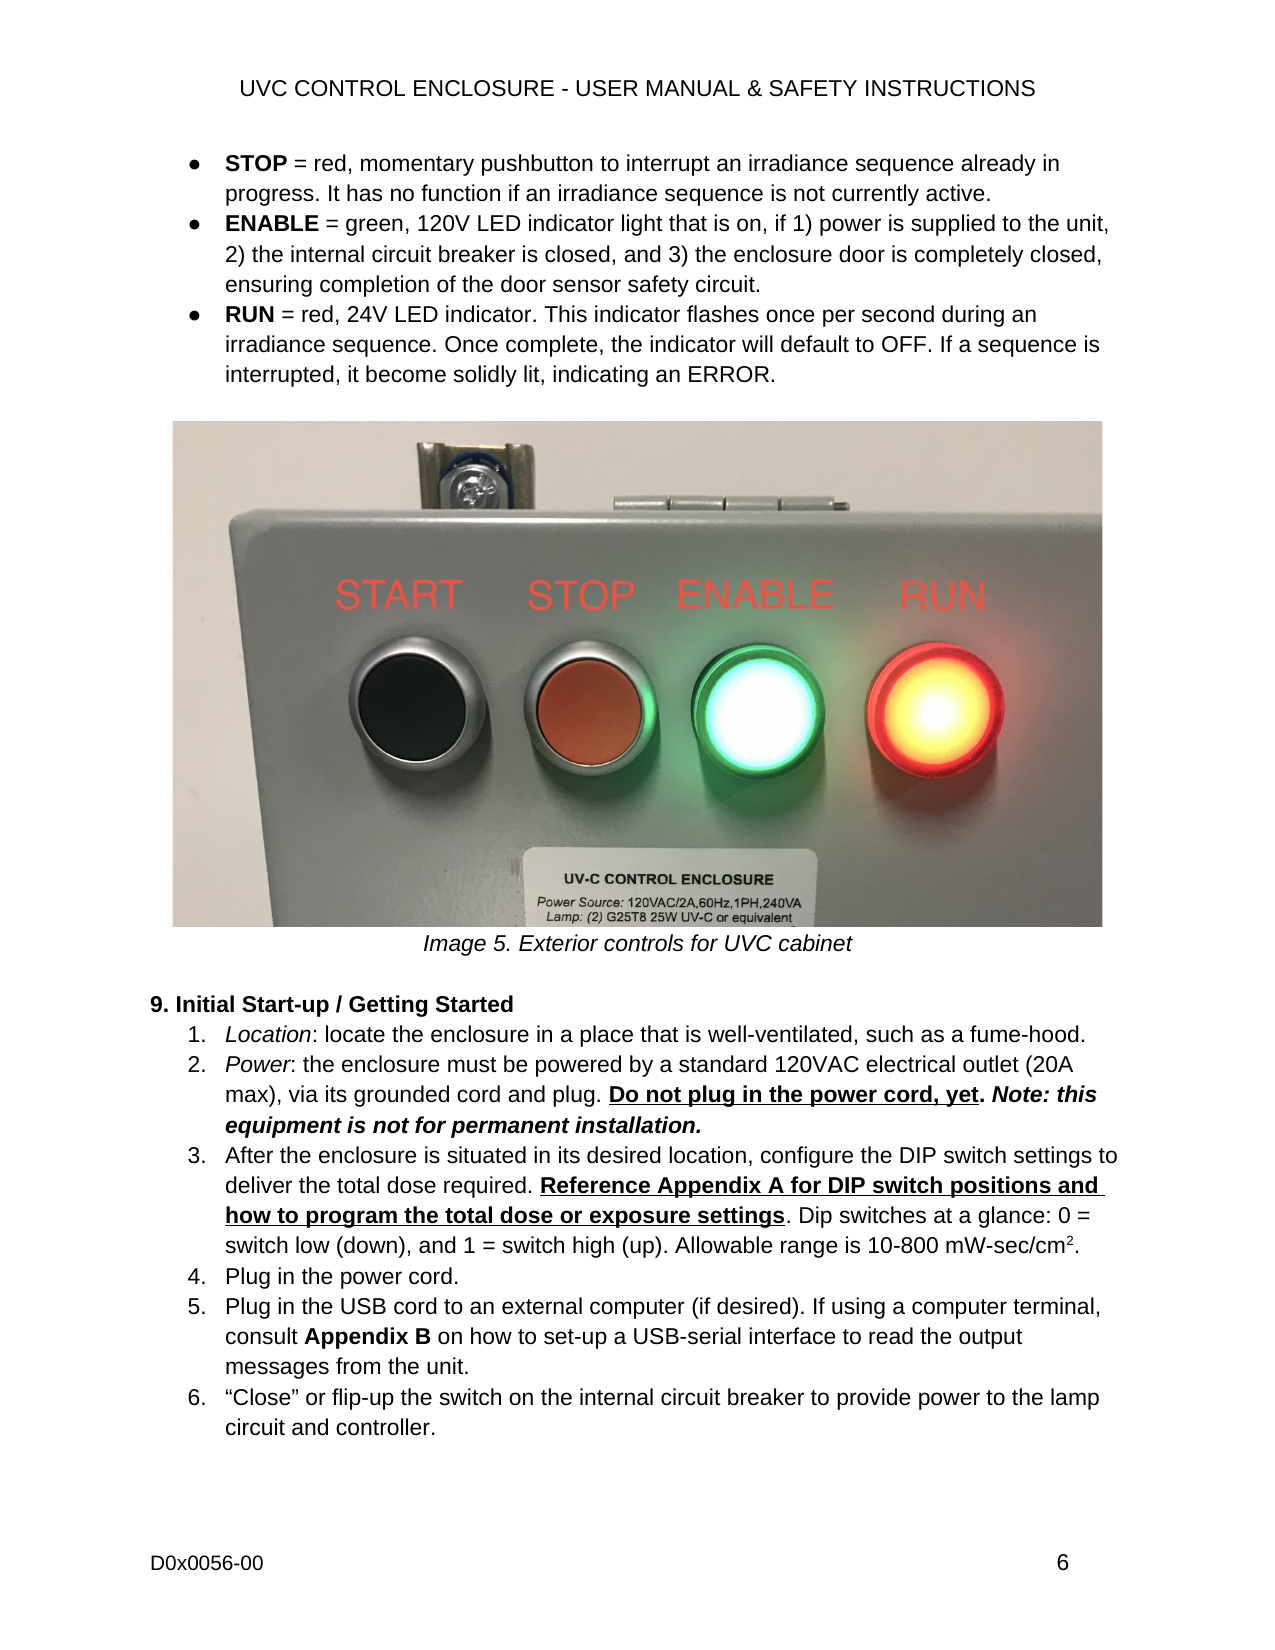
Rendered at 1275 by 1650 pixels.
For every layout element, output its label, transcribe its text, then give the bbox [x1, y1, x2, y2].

list Plug in the USB cord to an external computer (if desired). If using a computer terminal, consult Appendix B on how to set-up a USB-serial interface to read the output messages from the unit. [187, 1293, 1125, 1380]
list ENABLE = green, 120V LED indicator light that is on, if 1) power is supplied to the unit, 2) the internal circuit breaker is closed, and 3) the enclosure door is completely closed, ensuring completion of the door sensor safety circuit. [187, 210, 1125, 297]
list After the enclosure is situated in its desired location, configure the DIP switch settings to deliver the total dose required. Reference Appendix A for DIP switch positions and how to program the total dose or exposure settings. Dip switches at a glance: 0 = switch low (down), and 1 = switch high (up). Allowable range is 10-800 mW-sec/cm2. [187, 1142, 1125, 1259]
text Image 5. Exterior controls for UVC cabinet [150, 930, 1125, 957]
picture [172, 421, 1103, 927]
text 9. Initial Start-up / Getting Started [150, 991, 1125, 1017]
list Location: locate the enclosure in a place that is well-ventilated, such as a fume-hood. [187, 1021, 1125, 1047]
list “Close” or flip-up the switch on the internal circuit breaker to provide power to the lamp circuit and controller. [187, 1383, 1125, 1440]
list Power: the enclosure must be powered by a standard 120VAC electrical outlet (20A max), via its grounded cord and plug. Do not plug in the power cord, yet. Note: this equipment is not for permanent installation. [187, 1051, 1125, 1138]
list RUN = red, 24V LED indicator. This indicator flashes once per second during an irradiance sequence. Once complete, the indicator will default to OFF. If a sequence is interrupted, it become solidly lit, indicating an ERROR. [187, 301, 1125, 388]
list STOP = red, momentary pushbutton to interrupt an irradiance sequence already in progress. It has no function if an irradiance sequence is not currently active. [187, 150, 1125, 207]
list Plug in the power cord. [187, 1263, 1125, 1289]
